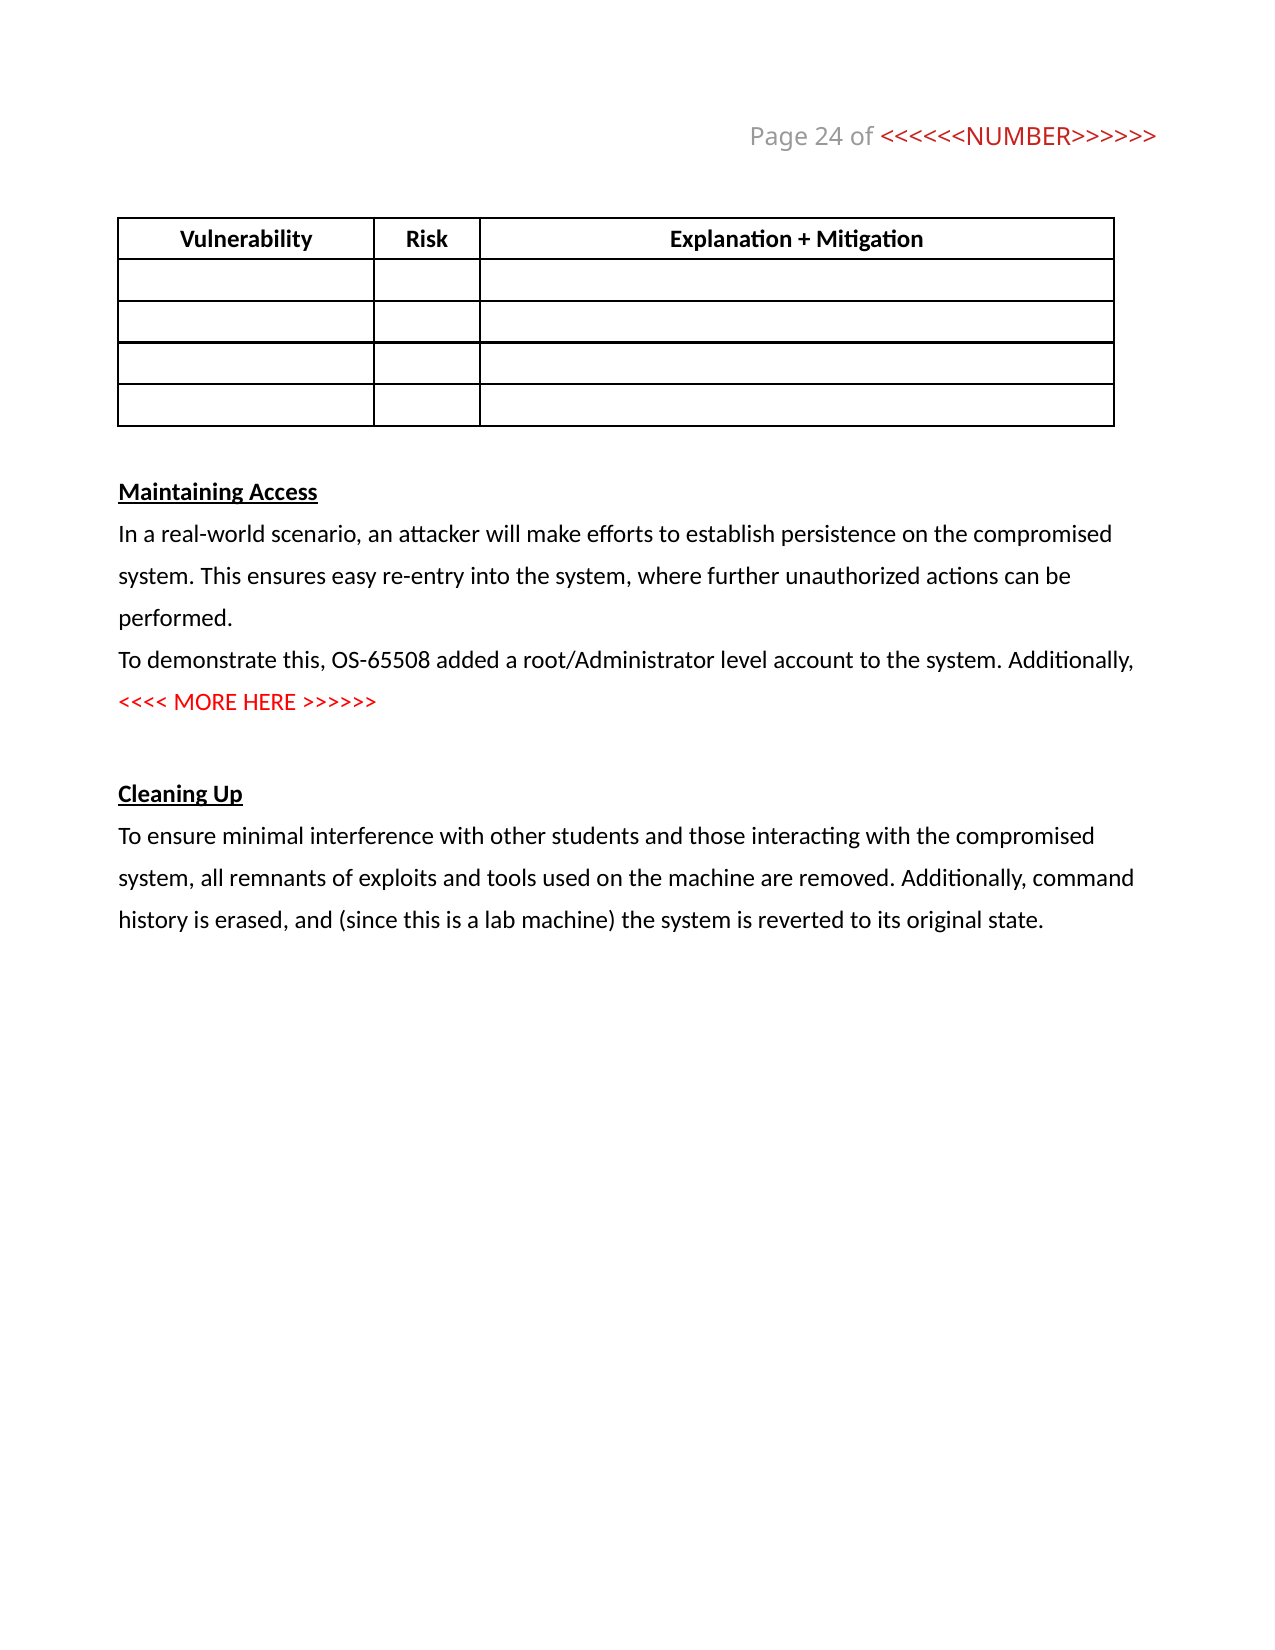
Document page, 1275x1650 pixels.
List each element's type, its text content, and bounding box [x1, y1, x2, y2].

table_cell [119, 302, 373, 341]
text Cleaning Up [118, 778, 1157, 809]
table_header Risk [375, 219, 479, 258]
table_cell [375, 302, 479, 341]
table_cell [481, 260, 1113, 300]
table_cell [375, 260, 479, 300]
table_header Explanation + Mitigation [481, 219, 1113, 258]
table_header Vulnerability [119, 219, 373, 258]
text In a real-world scenario, an attacker will make efforts to establish persistence on the compromised system. This ensures easy re-entry into the system, where further unauthorized actions can be performed. To demonstrate this, OS-65508 added a root/Administrator level account to the system. Additionally, <<<< MORE HERE >>>>>> [118, 518, 1157, 717]
table_cell [119, 385, 373, 424]
table_cell [481, 385, 1113, 424]
table_cell [375, 344, 479, 383]
table_cell [481, 344, 1113, 383]
text Maintaining Access [118, 476, 1157, 507]
table_cell [119, 260, 373, 300]
table_cell [119, 344, 373, 383]
table_cell [481, 302, 1113, 341]
text To ensure minimal interference with other students and those interacting with the compromised system, all remnants of exploits and tools used on the machine are removed. Additionally, command history is erased, and (since this is a lab machine) the system is reverted to its original state. [118, 820, 1157, 935]
table_cell [375, 385, 479, 424]
